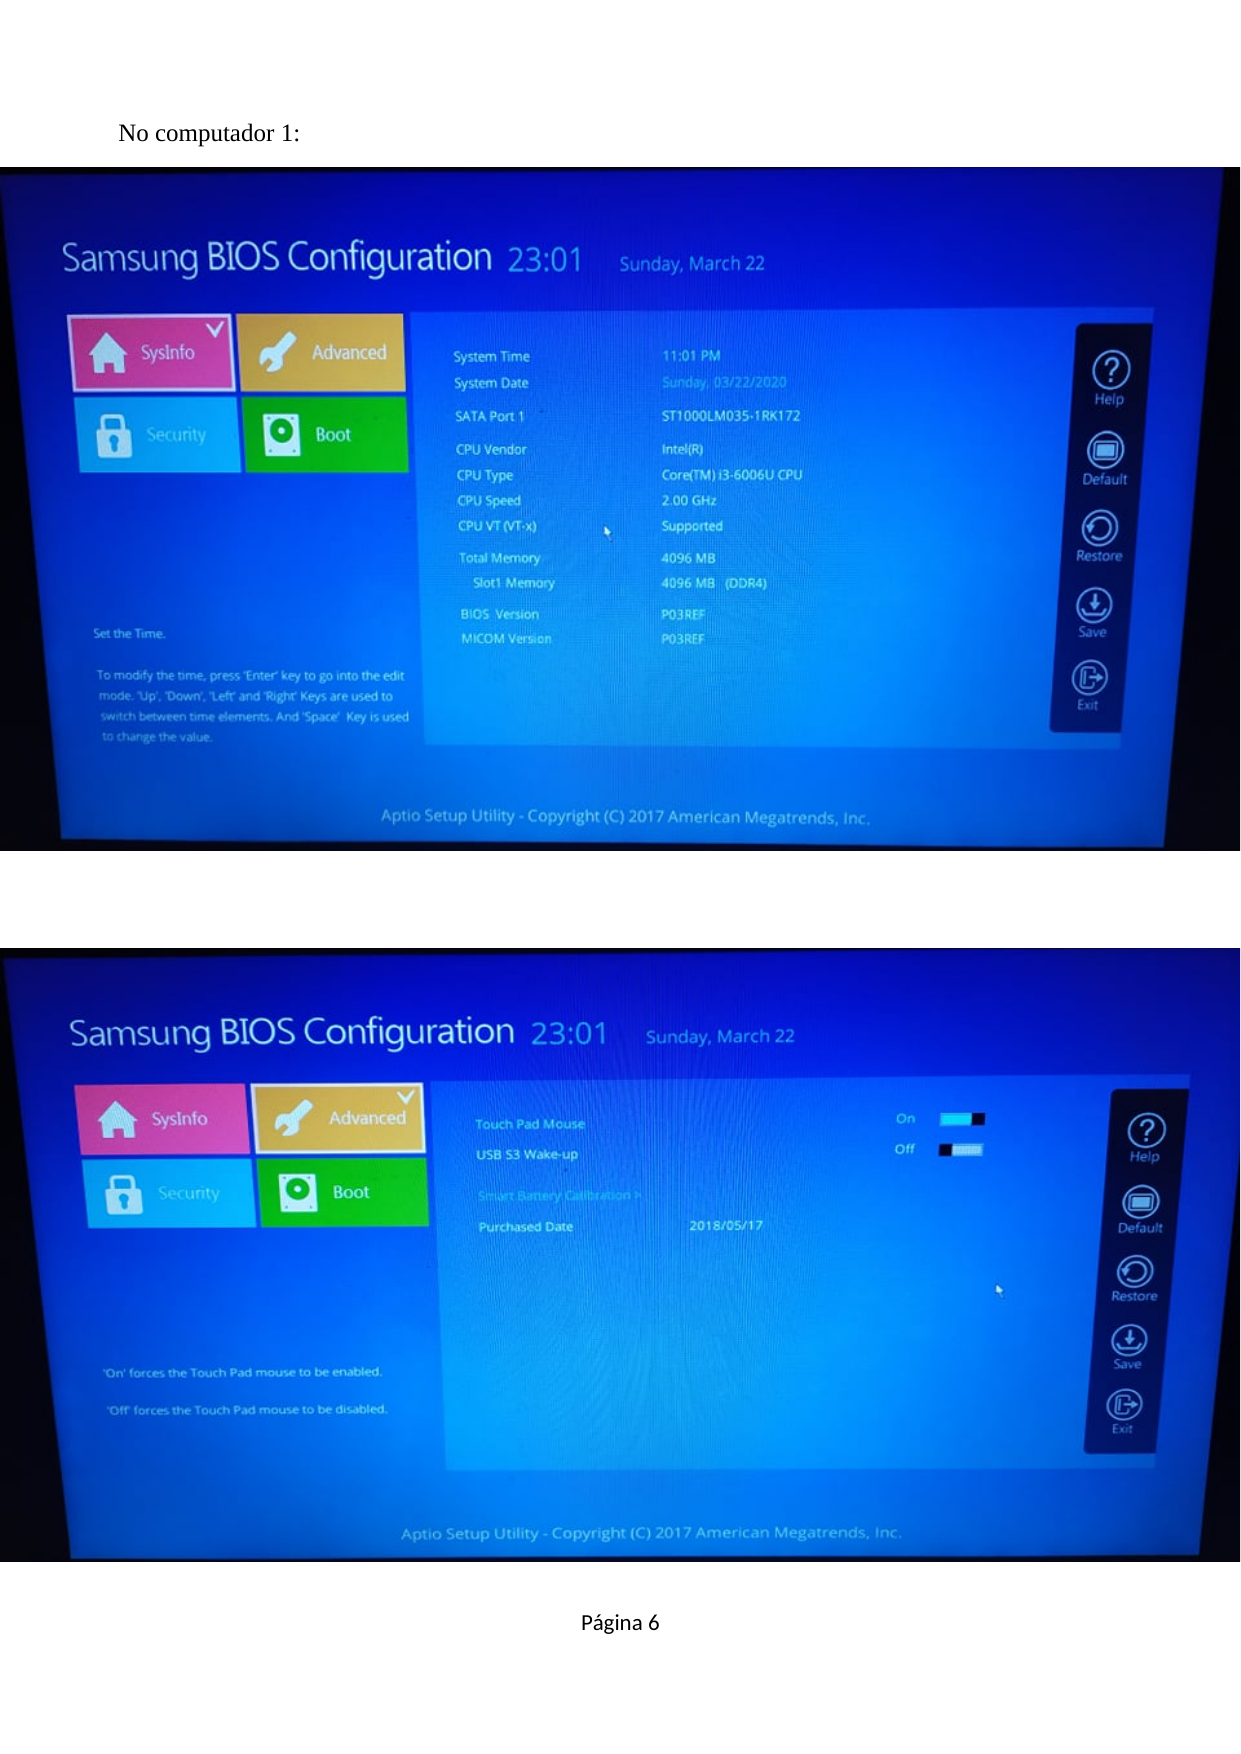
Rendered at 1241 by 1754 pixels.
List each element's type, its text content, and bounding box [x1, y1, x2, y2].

picture [0, 167, 1241, 851]
picture [0, 948, 1241, 1562]
text No computador 1: [118, 118, 1122, 147]
